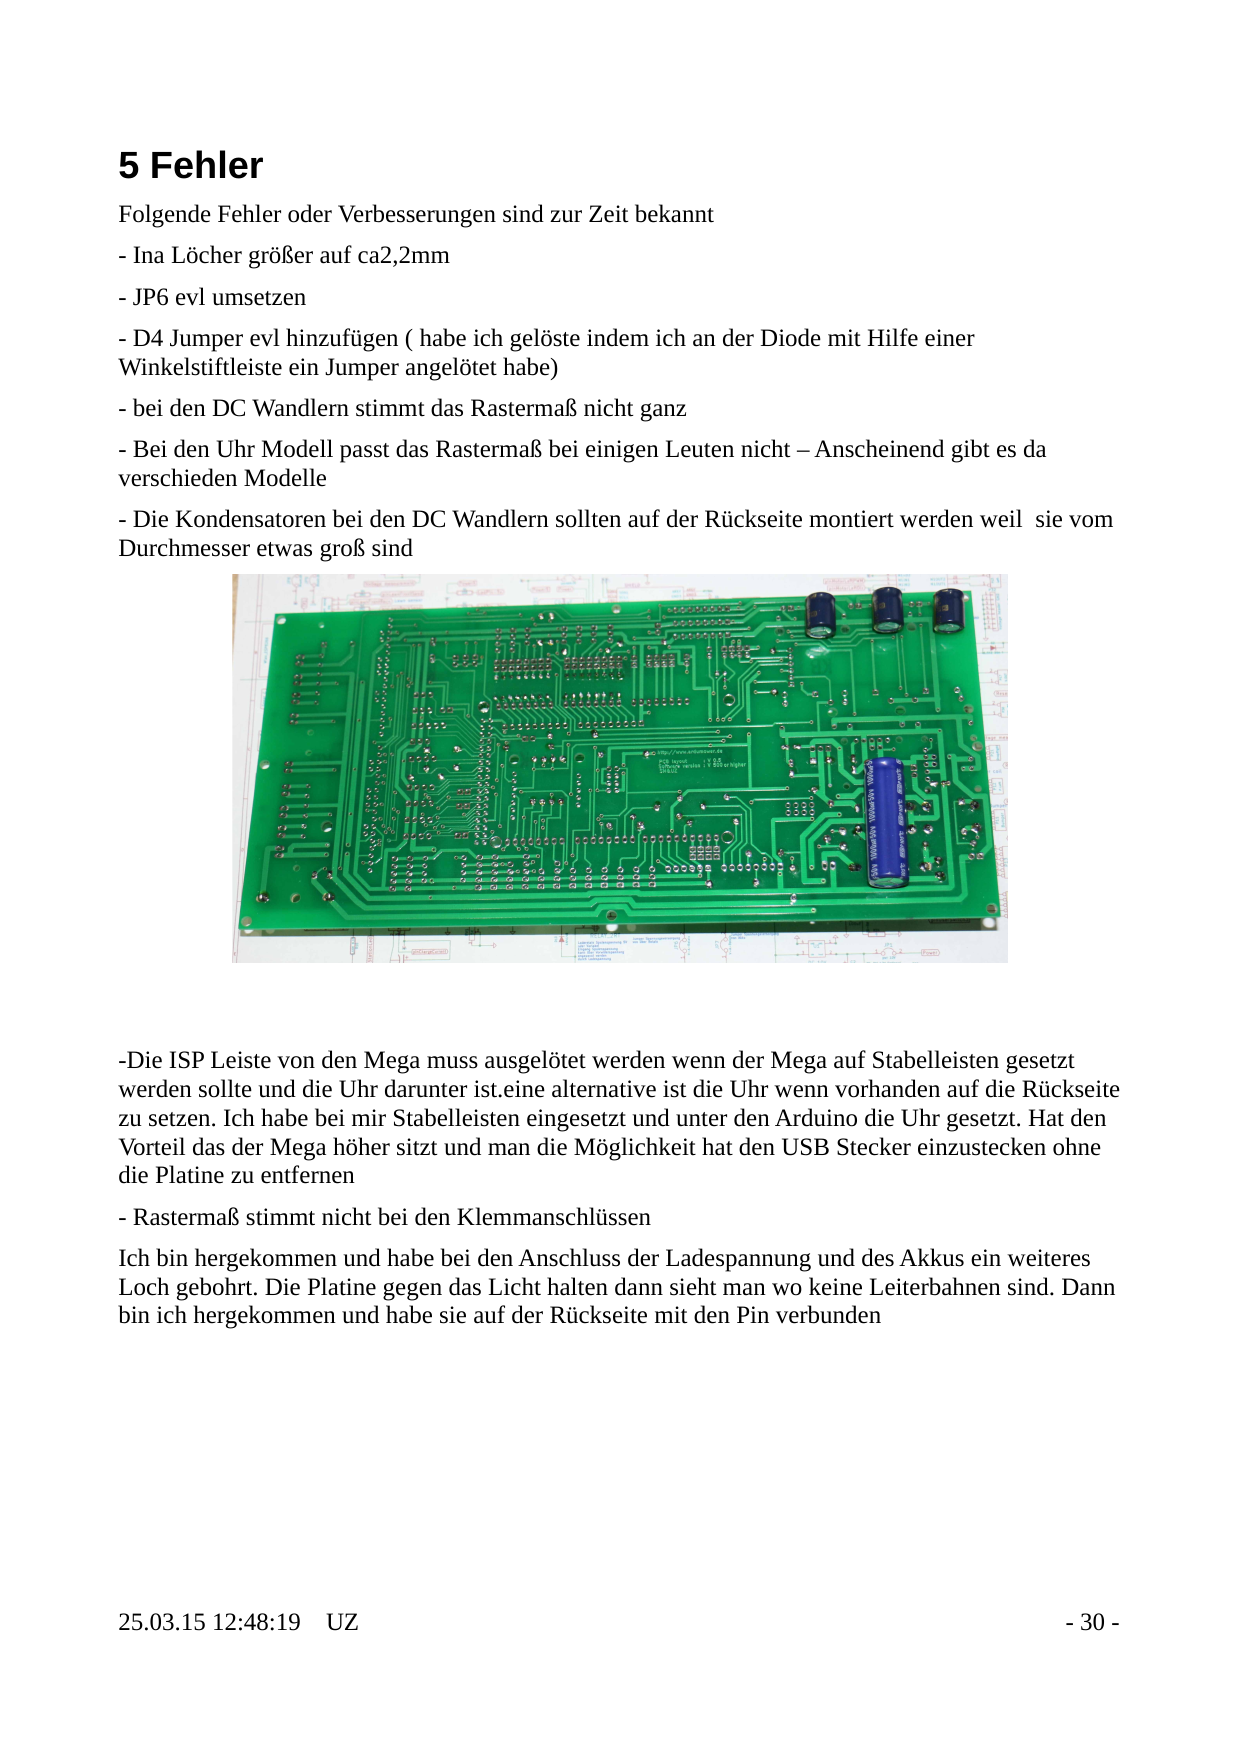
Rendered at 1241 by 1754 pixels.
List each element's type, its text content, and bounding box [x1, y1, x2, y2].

text - bei den DC Wandlern stimmt das Rastermaß nicht ganz [118, 393, 1122, 422]
text -Die ISP Leiste von den Mega muss ausgelötet werden wenn der Mega auf Stabelleisten gesetzt werden sollte und die Uhr darunter ist.eine alternative ist die Uhr wenn vorhanden auf die Rückseite zu setzen. Ich habe bei mir Stabelleisten eingesetzt und unter den Arduino die Uhr gesetzt. Hat den Vorteil das der Mega höher sitzt und man die Möglichkeit hat den USB Stecker einzustecken ohne die Platine zu entfernen [118, 1045, 1122, 1189]
text - Bei den Uhr Modell passt das Rastermaß bei einigen Leuten nicht – Anscheinend gibt es da verschieden Modelle [118, 434, 1122, 492]
text - JP6 evl umsetzen [118, 282, 1122, 311]
text - Rastermaß stimmt nicht bei den Klemmanschlüssen [118, 1202, 1122, 1230]
subtitle 5 Fehler [118, 143, 1122, 187]
text Ich bin hergekommen und habe bei den Anschluss der Ladespannung und des Akkus ein weiteres Loch gebohrt. Die Platine gegen das Licht halten dann sieht man wo keine Leiterbahnen sind. Dann bin ich hergekommen und habe sie auf der Rückseite mit den Pin verbunden [118, 1243, 1122, 1329]
text - Ina Löcher größer auf ca2,2mm [118, 241, 1122, 269]
text - D4 Jumper evl hinzufügen ( habe ich gelöste indem ich an der Diode mit Hilfe einer Winkelstiftleiste ein Jumper angelötet habe) [118, 323, 1122, 381]
text Folgende Fehler oder Verbesserungen sind zur Zeit bekannt [118, 199, 1122, 228]
text - Die Kondensatoren bei den DC Wandlern sollten auf der Rückseite montiert werden weil sie vom Durchmesser etwas groß sind [118, 504, 1122, 562]
picture [232, 574, 1008, 963]
